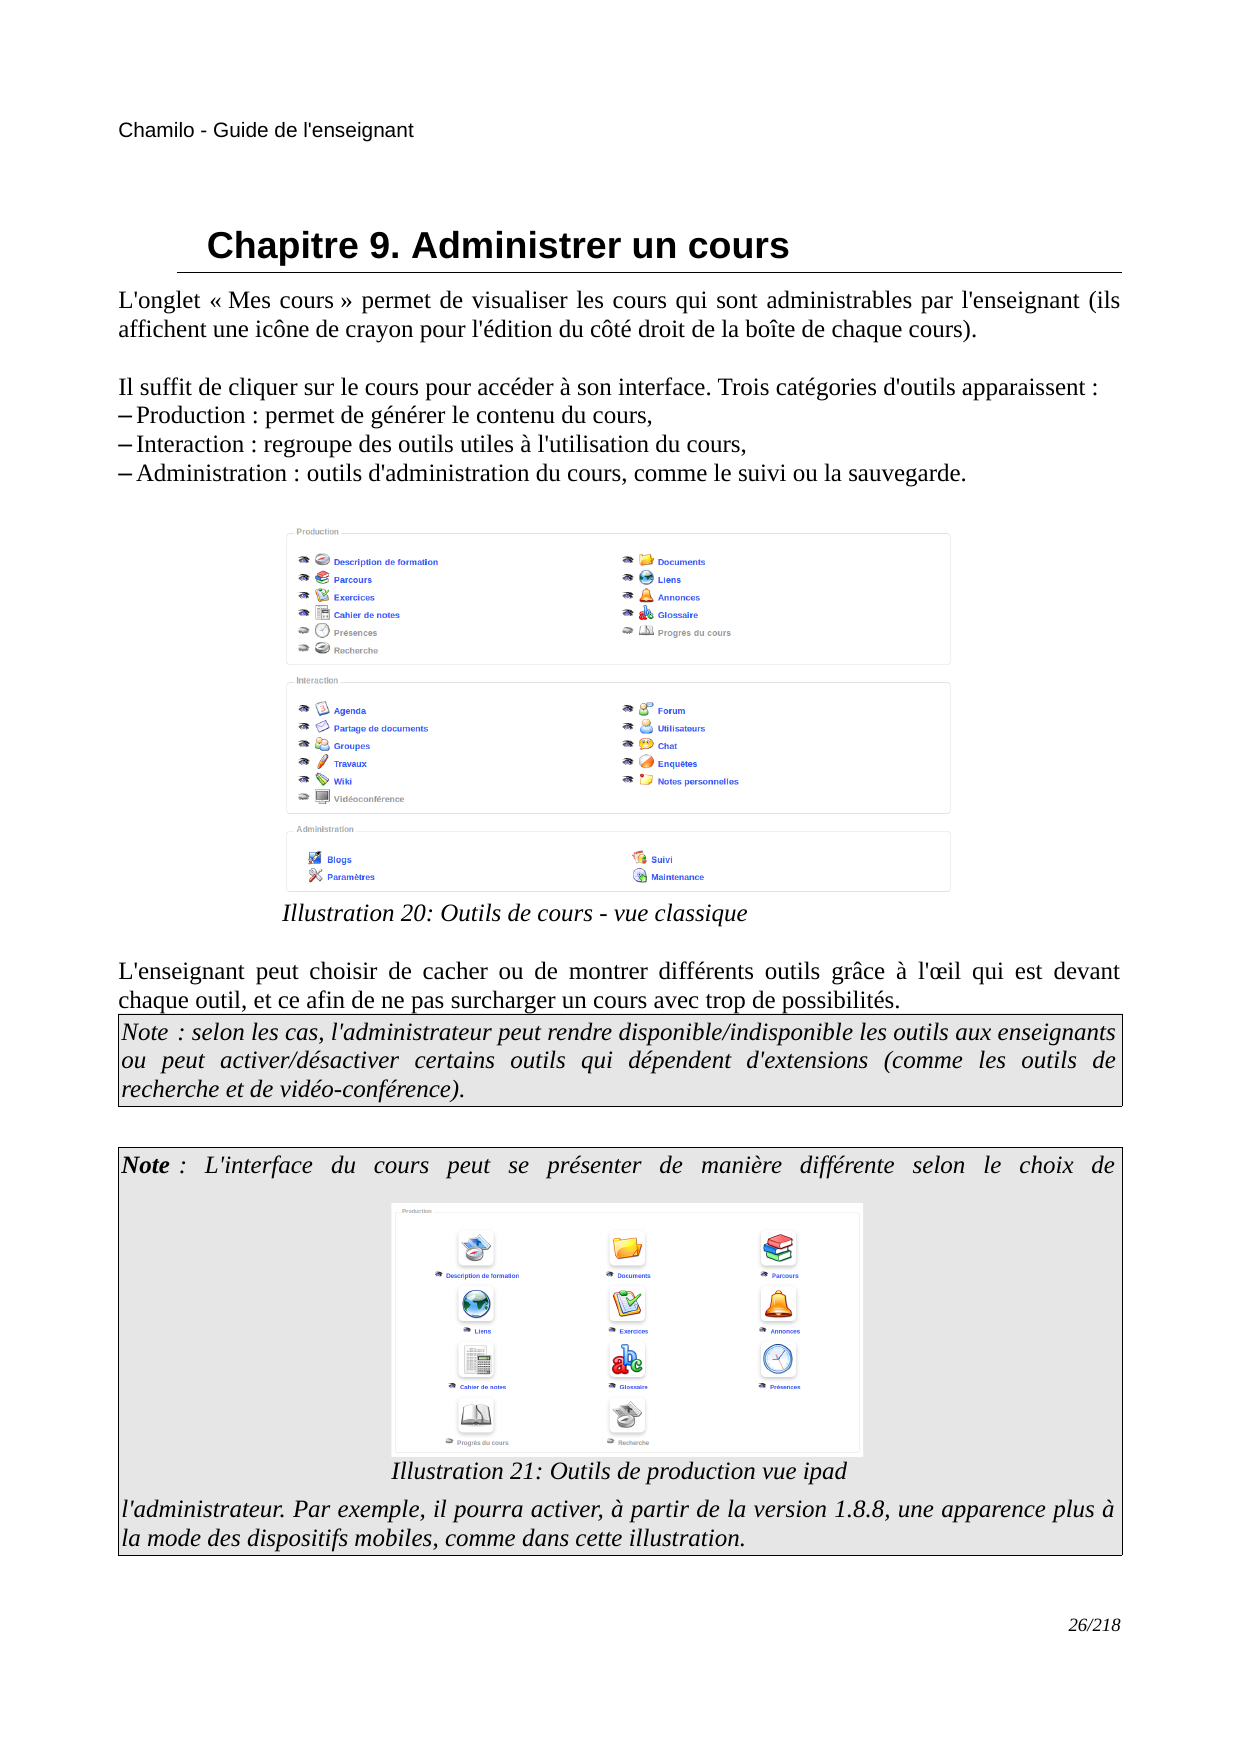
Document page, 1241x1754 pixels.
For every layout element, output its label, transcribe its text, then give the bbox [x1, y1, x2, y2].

picture [391, 1203, 864, 1457]
subtitle Administrer un cours [177, 190, 1122, 272]
picture [282, 518, 957, 899]
text Note : selon les cas, l'administrateur peut rendre disponible/indisponible les outils aux enseignants ou peut activer/désactiver certains outils qui dépendent d'extensions (comme les outils de recherche et de vidéo-conférence). [119, 1015, 1122, 1106]
text L'onglet « Mes cours » permet de visualiser les cours qui sont administrables par l'enseignant (ils affichent une icône de crayon pour l'édition du côté droit de la boîte de chaque cours). [118, 285, 1122, 343]
list Production : permet de générer le contenu du cours, [118, 400, 1122, 429]
text Illustration 21: Outils de production vue ipad [391, 1457, 863, 1485]
text L'enseignant peut choisir de cacher ou de montrer différents outils grâce à l'œil qui est devant chaque outil, et ce afin de ne pas surcharger un cours avec trop de possibilités. [118, 956, 1122, 1013]
text Illustration 20: Outils de cours - vue classique [282, 899, 956, 927]
text Il suffit de cliquer sur le cours pour accéder à son interface. Trois catégories d'outils apparaissent : [118, 372, 1122, 400]
text Note : L'interface du cours peut se présenter de manière différente selon le choix de l'administrateur. Par exemple, il pourra activer, à partir de la version 1.8.8, une apparence plus à la mode des dispositifs mobiles, comme dans cette illustration. [119, 1148, 1122, 1555]
list Administration : outils d'administration du cours, comme le suivi ou la sauvegarde. [118, 458, 1122, 487]
list Interaction : regroupe des outils utiles à l'utilisation du cours, [118, 429, 1122, 458]
